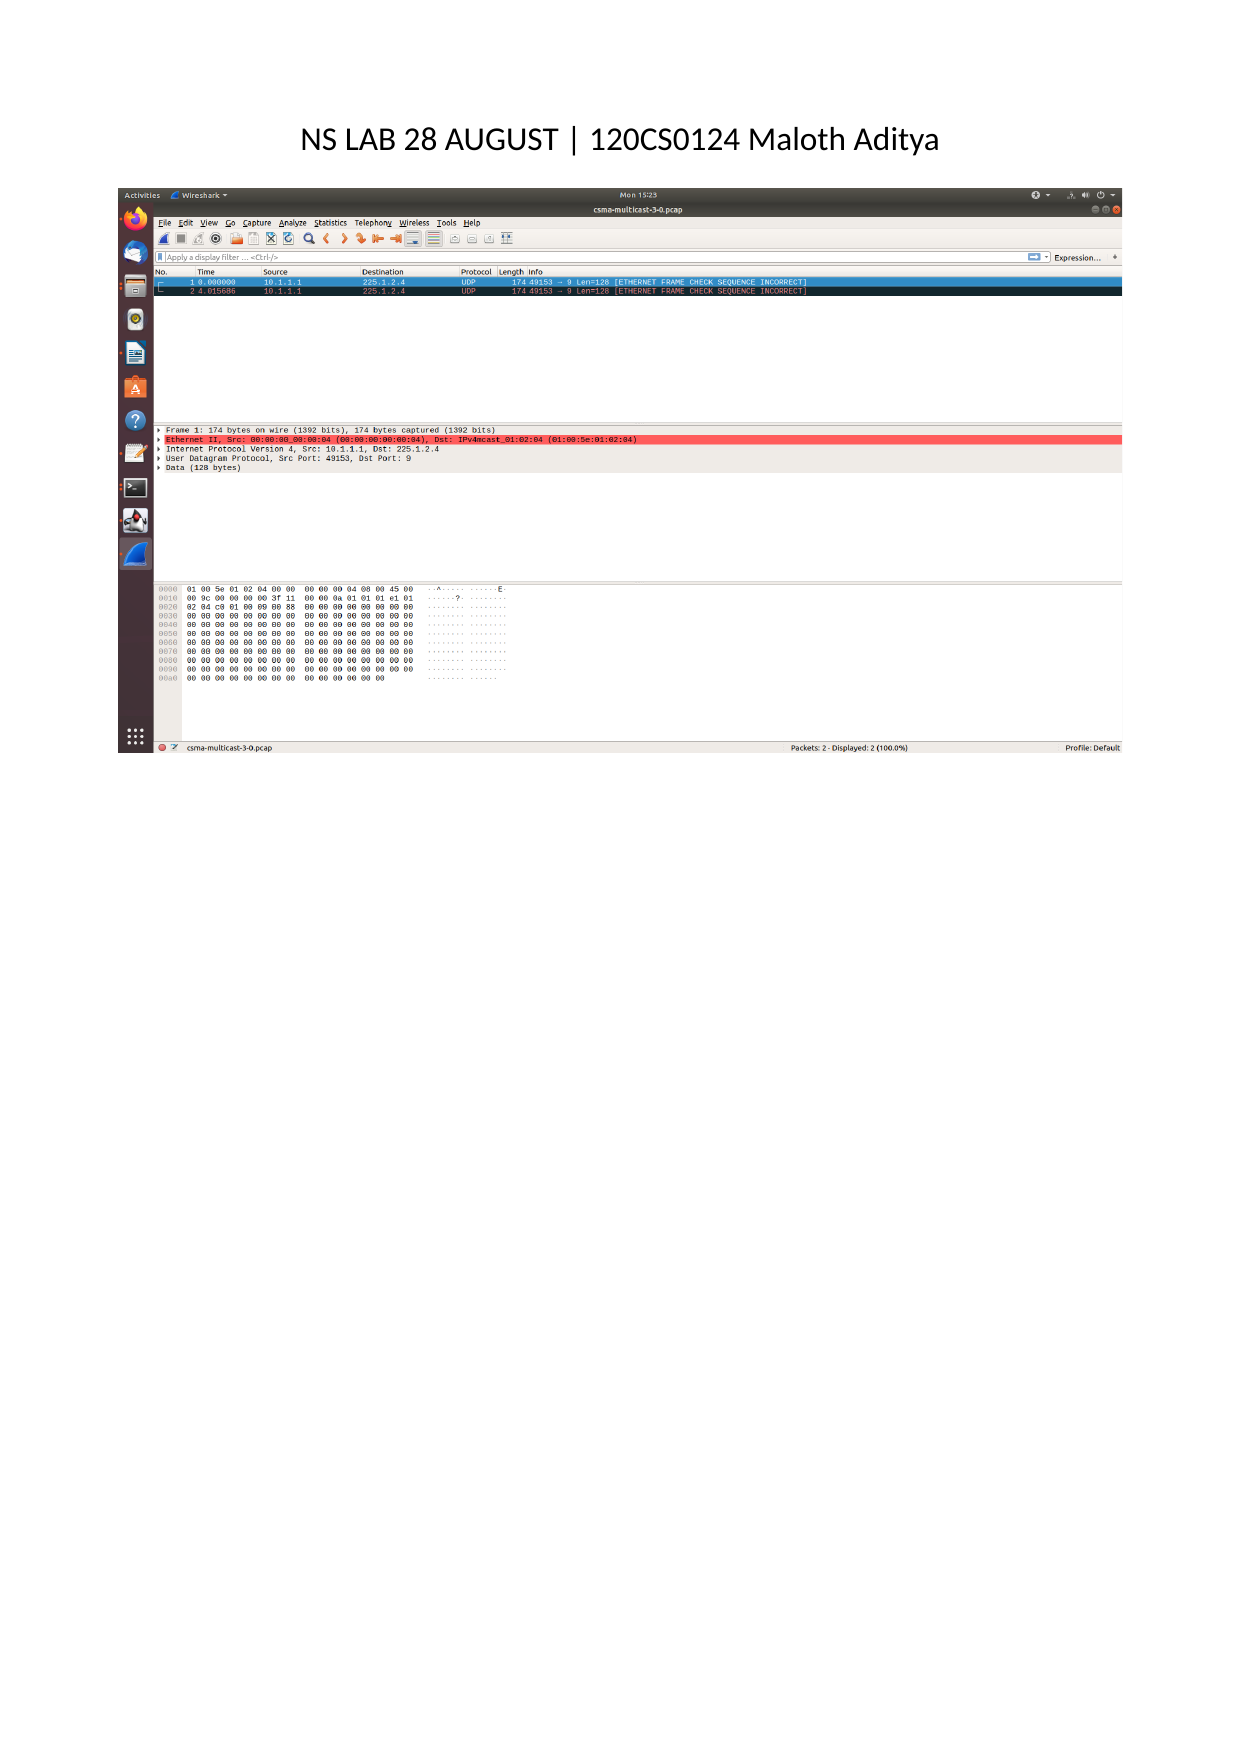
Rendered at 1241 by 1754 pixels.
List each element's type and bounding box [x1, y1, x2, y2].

picture [118, 188, 1123, 753]
